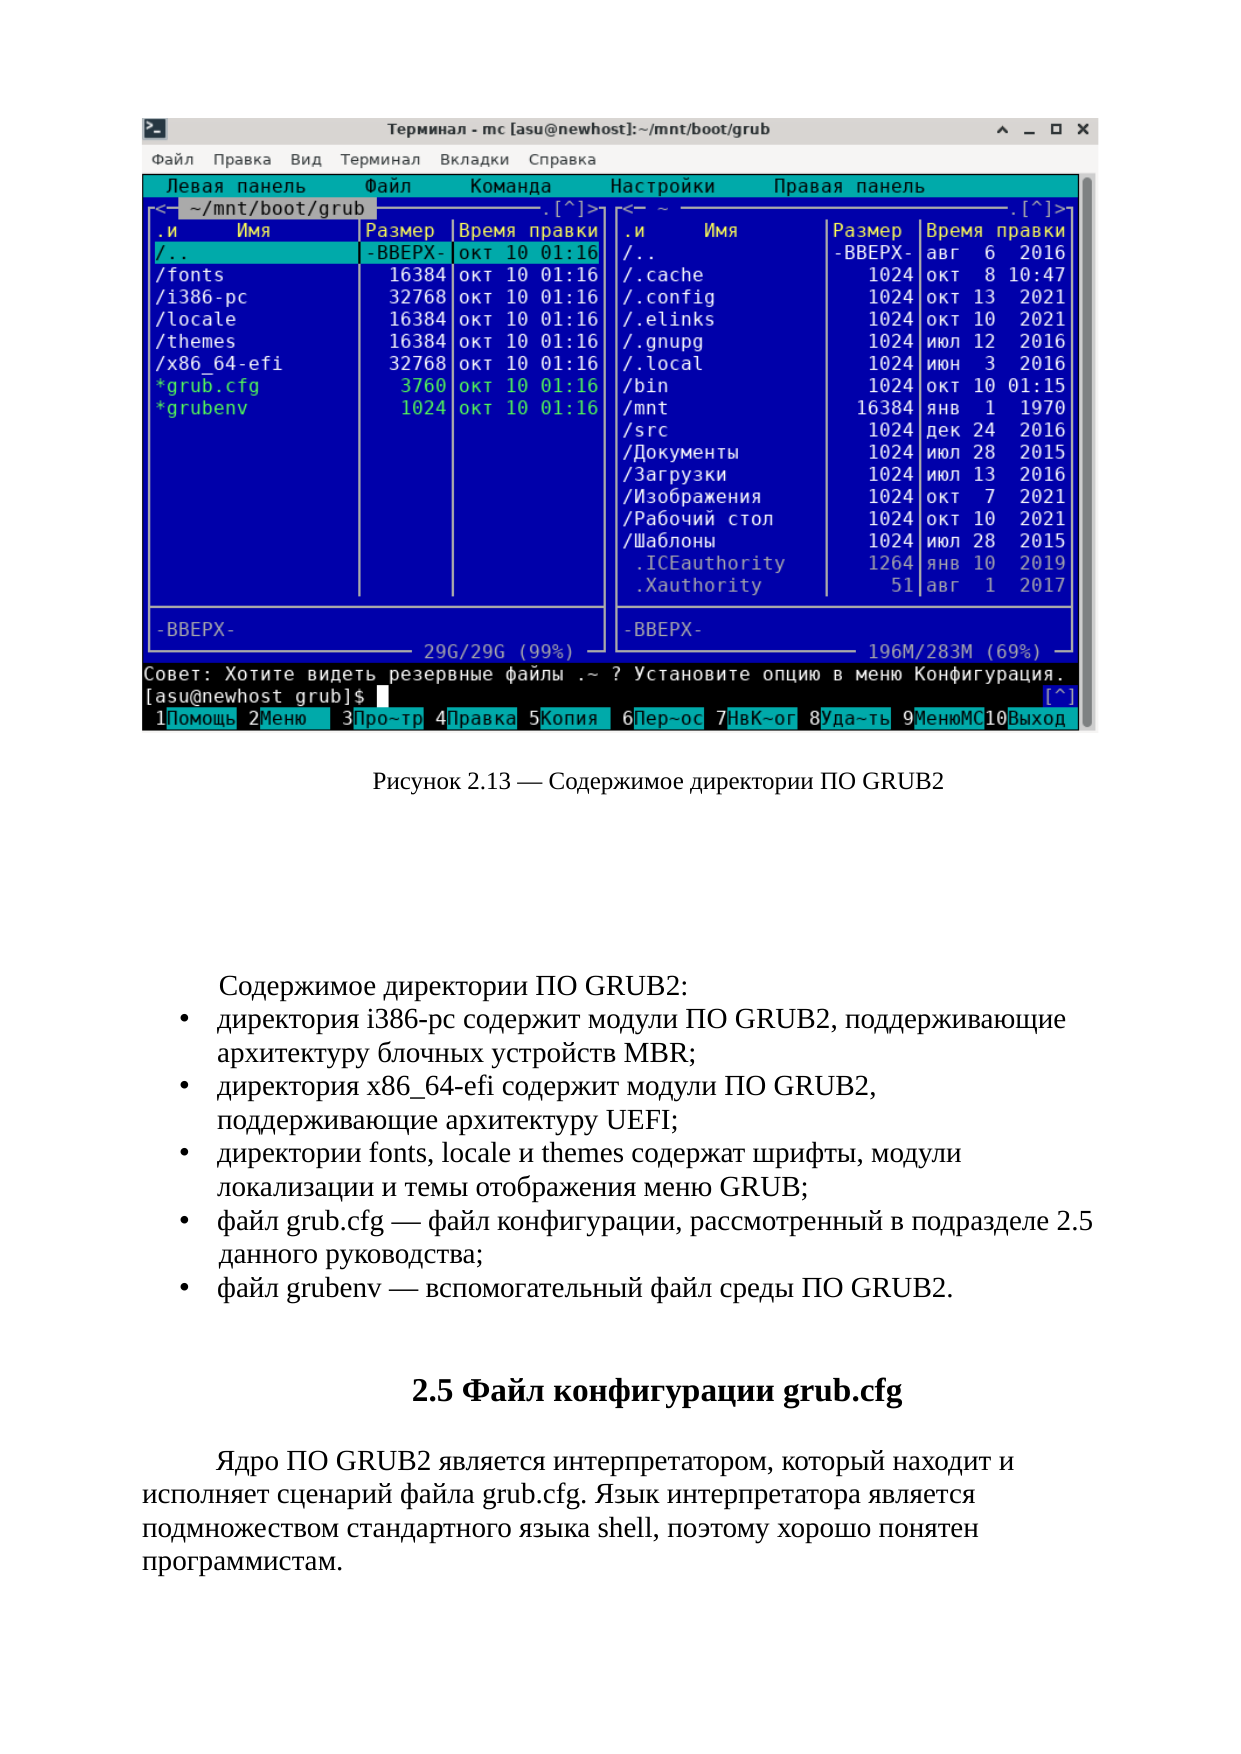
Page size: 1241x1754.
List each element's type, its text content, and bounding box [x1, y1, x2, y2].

list файл grubenv — вспомогательный файл среды ПО GRUB2. [179, 1270, 1098, 1304]
text 2.5 Файл конфигурации grub.cfg [142, 1371, 1098, 1409]
picture [141, 118, 1099, 733]
text Ядро ПО GRUB2 является интерпретатором, который находит и исполняет сценарий файла grub.cfg. Язык интерпретатора является подмножеством стандартного языка shell, поэтому хорошо понятен программистам. [142, 1443, 1098, 1577]
text Содержимое директории ПО GRUB2: [142, 968, 1098, 1001]
list директория x86_64-efi содержит модули ПО GRUB2, поддерживающие архитектуру UEFI; [179, 1068, 1098, 1136]
list директория i386-pc содержит модули ПО GRUB2, поддерживающие архитектуру блочных устройств MBR; [179, 1001, 1098, 1068]
text Рисунок 2.13 — Содержимое директории ПО GRUB2 [142, 766, 1098, 795]
list директории fonts, locale и themes содержат шрифты, модули локализации и темы отображения меню GRUB; [179, 1136, 1098, 1203]
list файл grub.cfg — файл конфигурации, рассмотренный в подразделе 2.5 [179, 1203, 1098, 1236]
text данного руководства; [142, 1236, 1098, 1270]
